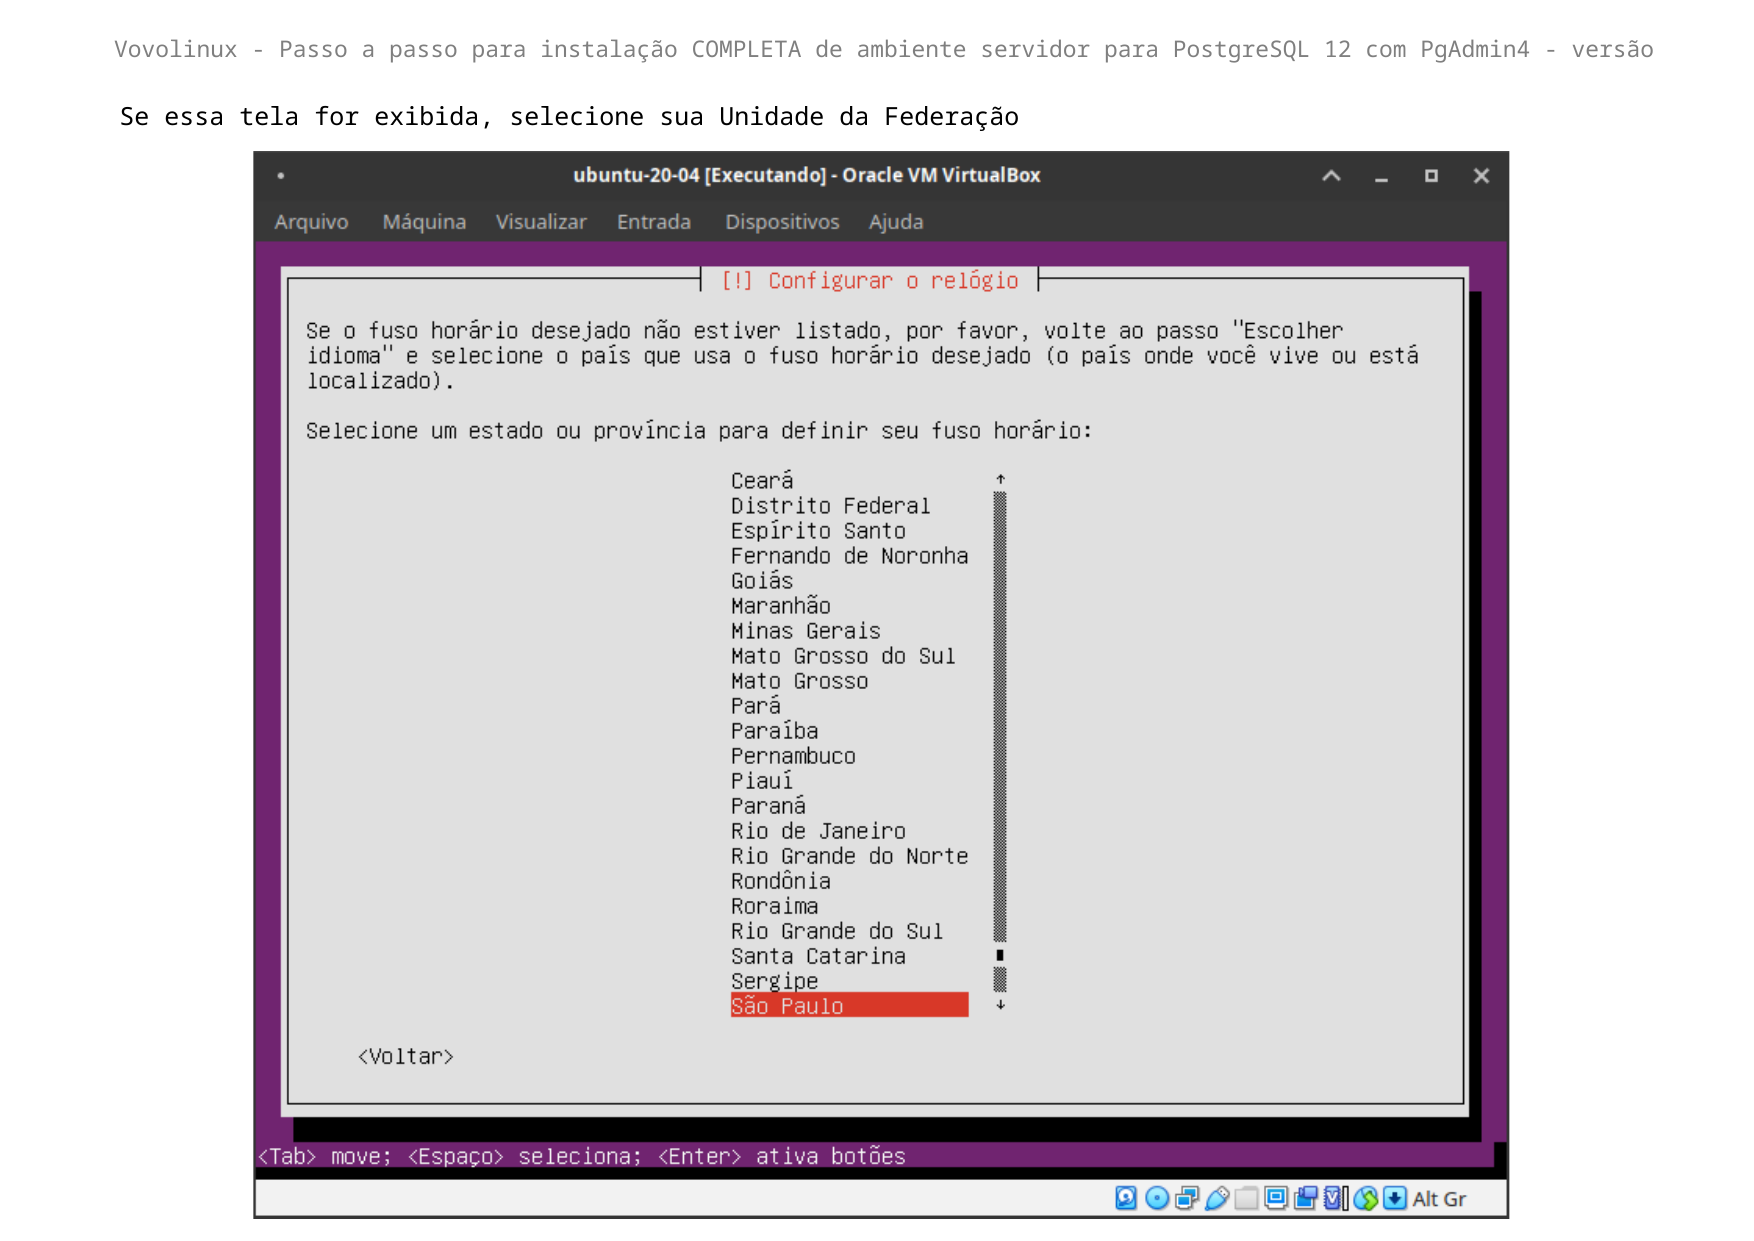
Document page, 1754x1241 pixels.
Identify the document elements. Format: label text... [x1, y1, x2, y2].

text Se essa tela for exibida, selecione sua Unidade da Federação [59, 98, 1695, 132]
picture [253, 151, 1510, 1219]
